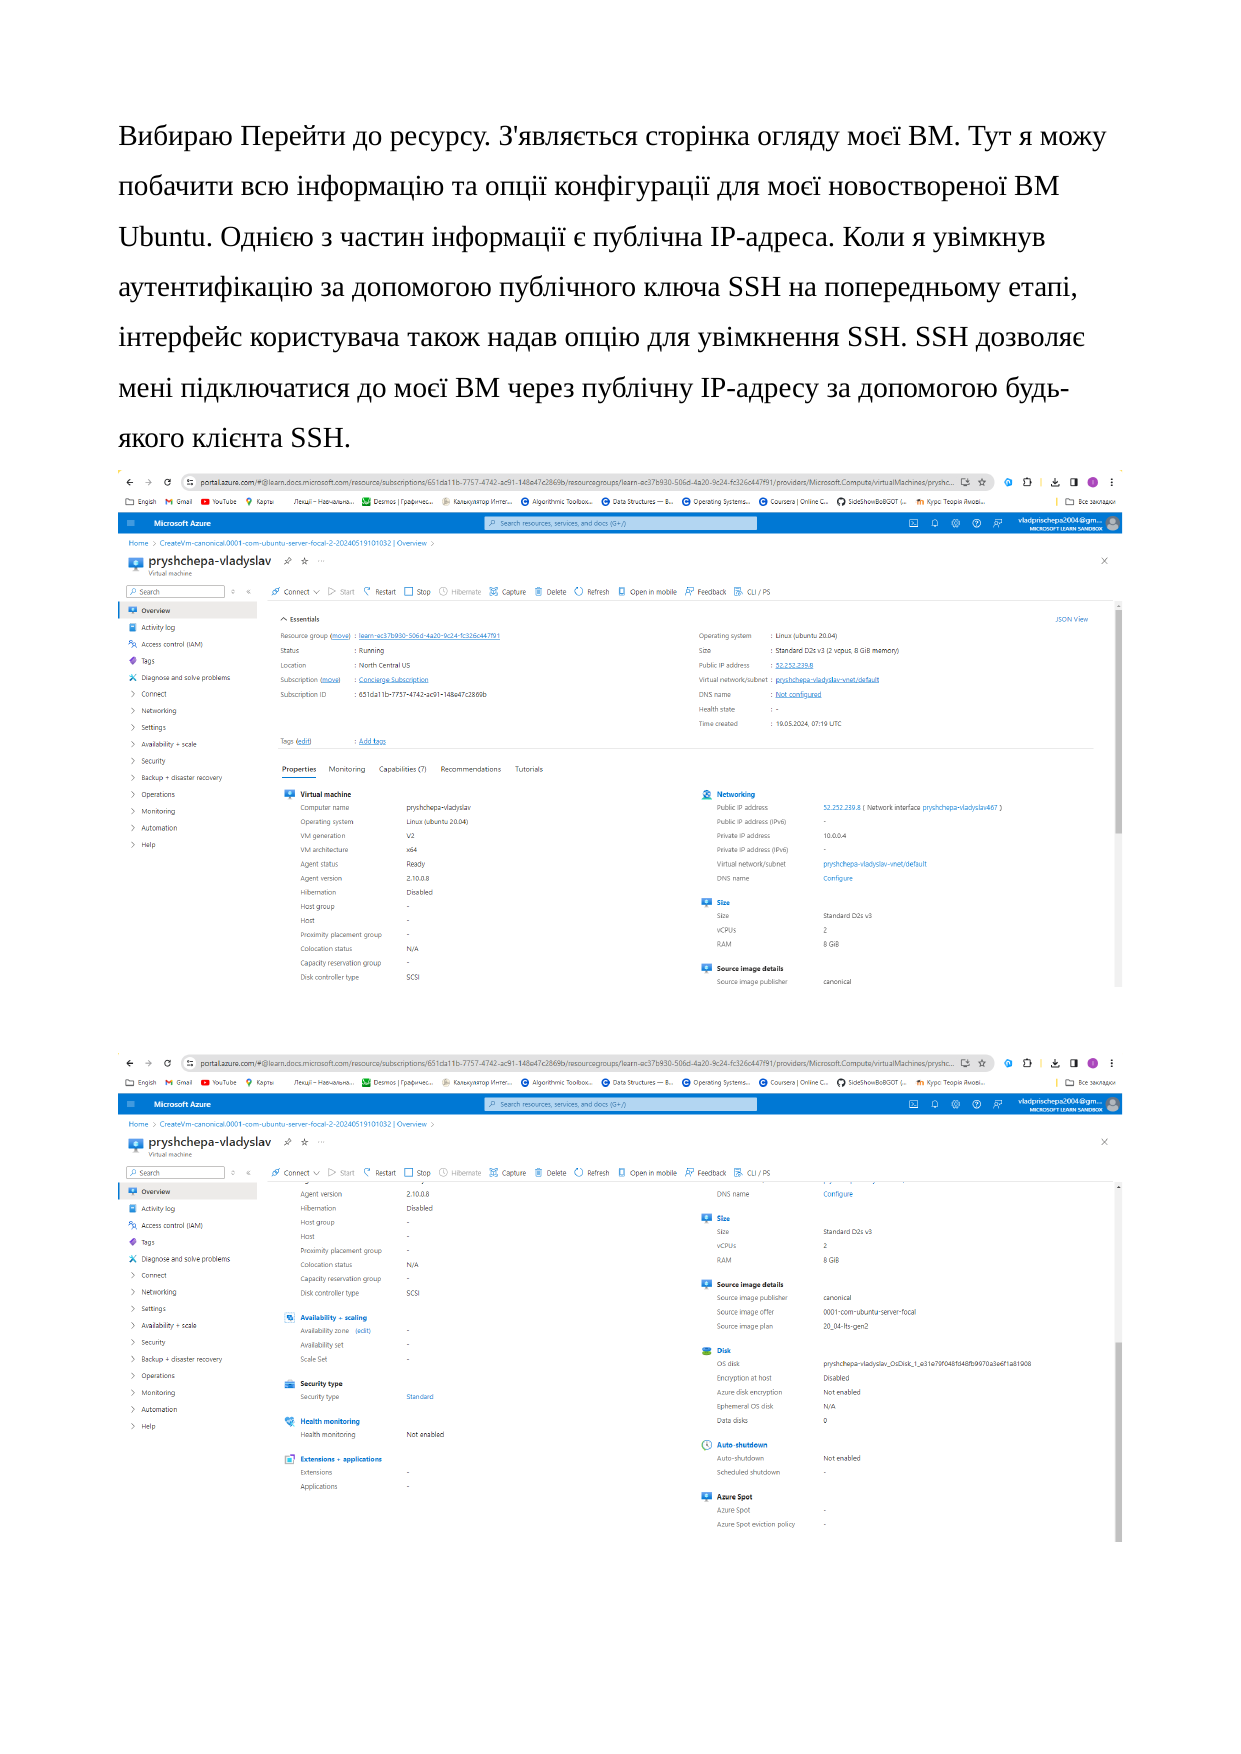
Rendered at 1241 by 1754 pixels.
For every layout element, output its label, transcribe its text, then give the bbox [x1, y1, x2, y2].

picture [118, 1053, 1123, 1542]
picture [118, 470, 1123, 987]
text Вибираю Перейти до ресурсу. З'являється сторінка огляду моєї ВМ. Тут я можу побачити всю інформацію та опції конфігурації для моєї новоствореної ВМ Ubuntu. Однією з частин інформації є публічна IP-адреса. Коли я увімкнув аутентифікацію за допомогою публічного ключа SSH на попередньому етапі, інтерфейс користувача також надав опцію для увімкнення SSH. SSH дозволяє мені підключатися до моєї ВМ через публічну IP-адресу за допомогою будь-якого клієнта SSH. [118, 118, 1122, 453]
